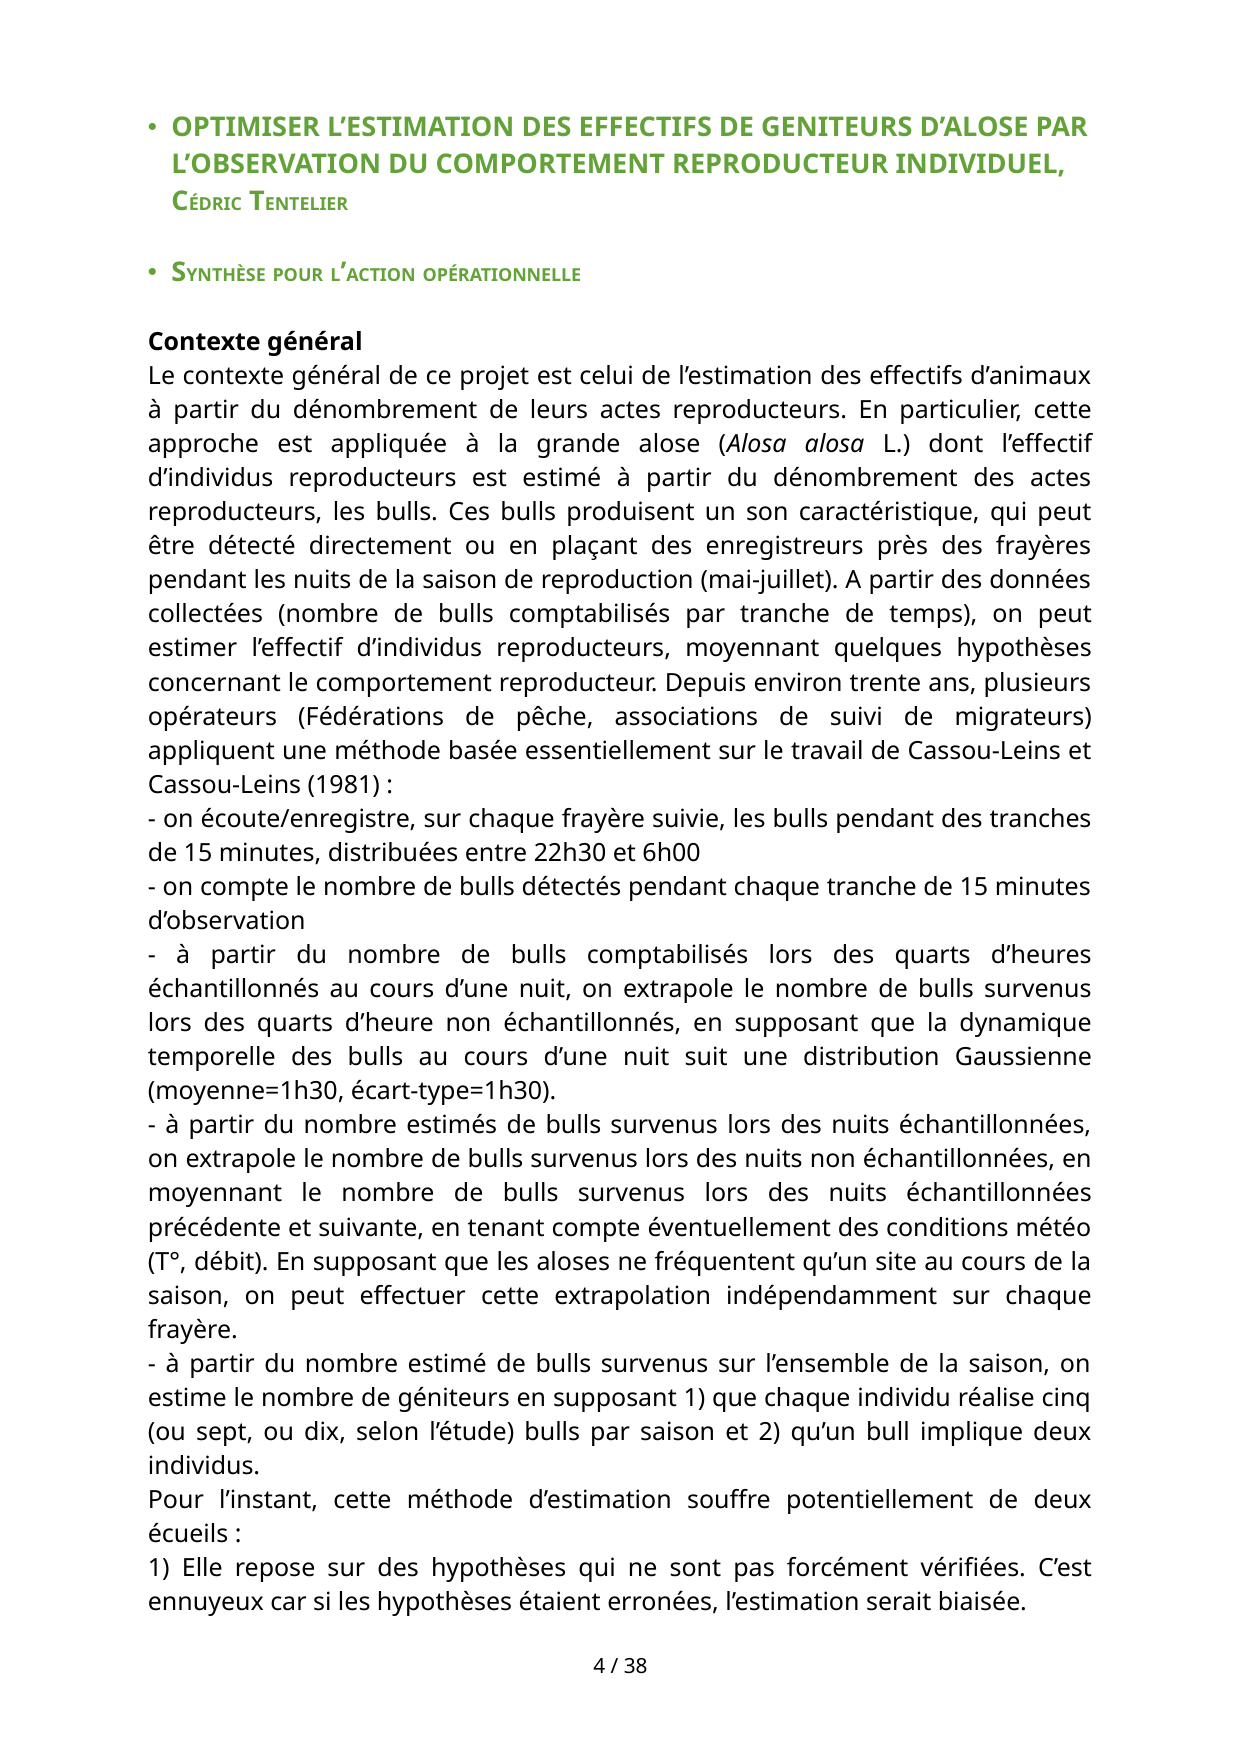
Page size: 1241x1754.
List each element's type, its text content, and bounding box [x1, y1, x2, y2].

text Contexte général [148, 323, 1093, 358]
text - à partir du nombre estimés de bulls survenus lors des nuits échantillonnées, on extrapole le nombre de bulls survenus lors des nuits non échantillonnées, en moyennant le nombre de bulls survenus lors des nuits échantillonnées précédente et suivante, en tenant compte éventuellement des conditions météo (T°, débit). En supposant que les aloses ne fréquentent qu’un site au cours de la saison, on peut effectuer cette extrapolation indépendamment sur chaque frayère. [148, 1107, 1093, 1345]
text - on écoute/enregistre, sur chaque frayère suivie, les bulls pendant des tranches de 15 minutes, distribuées entre 22h30 et 6h00 [148, 800, 1093, 868]
text - à partir du nombre de bulls comptabilisés lors des quarts d’heures échantillonnés au cours d’une nuit, on extrapole le nombre de bulls survenus lors des quarts d’heure non échantillonnés, en supposant que la dynamique temporelle des bulls au cours d’une nuit suit une distribution Gaussienne (moyenne=1h30, écart-type=1h30). [148, 937, 1093, 1107]
text Le contexte général de ce projet est celui de l’estimation des effectifs d’animaux à partir du dénombrement de leurs actes reproducteurs. En particulier, cette approche est appliquée à la grande alose (Alosa alosa L.) dont l’effectif d’individus reproducteurs est estimé à partir du dénombrement des actes reproducteurs, les bulls. Ces bulls produisent un son caractéristique, qui peut être détecté directement ou en plaçant des enregistreurs près des frayères pendant les nuits de la saison de reproduction (mai-juillet). A partir des données collectées (nombre de bulls comptabilisés par tranche de temps), on peut estimer l’effectif d’individus reproducteurs, moyennant quelques hypothèses concernant le comportement reproducteur. Depuis environ trente ans, plusieurs opérateurs (Fédérations de pêche, associations de suivi de migrateurs) appliquent une méthode basée essentiellement sur le travail de Cassou-Leins et Cassou-Leins (1981) : [148, 358, 1093, 800]
list Synthèse pour l’action opérationnelle [148, 253, 1093, 289]
text 1) Elle repose sur des hypothèses qui ne sont pas forcément vérifiées. C’est ennuyeux car si les hypothèses étaient erronées, l’estimation serait biaisée. [148, 1550, 1093, 1618]
list OPTIMISER L’ESTIMATION DES EFFECTIFS DE GENITEURS D’ALOSE PAR L’OBSERVATION DU COMPORTEMENT REPRODUCTEUR INDIVIDUEL, Cédric Tentelier [148, 108, 1093, 218]
text - on compte le nombre de bulls détectés pendant chaque tranche de 15 minutes d’observation [148, 868, 1093, 937]
text - à partir du nombre estimé de bulls survenus sur l’ensemble de la saison, on estime le nombre de géniteurs en supposant 1) que chaque individu réalise cinq (ou sept, ou dix, selon l’étude) bulls par saison et 2) qu’un bull implique deux individus. [148, 1345, 1093, 1482]
text Pour l’instant, cette méthode d’estimation souffre potentiellement de deux écueils : [148, 1482, 1093, 1550]
